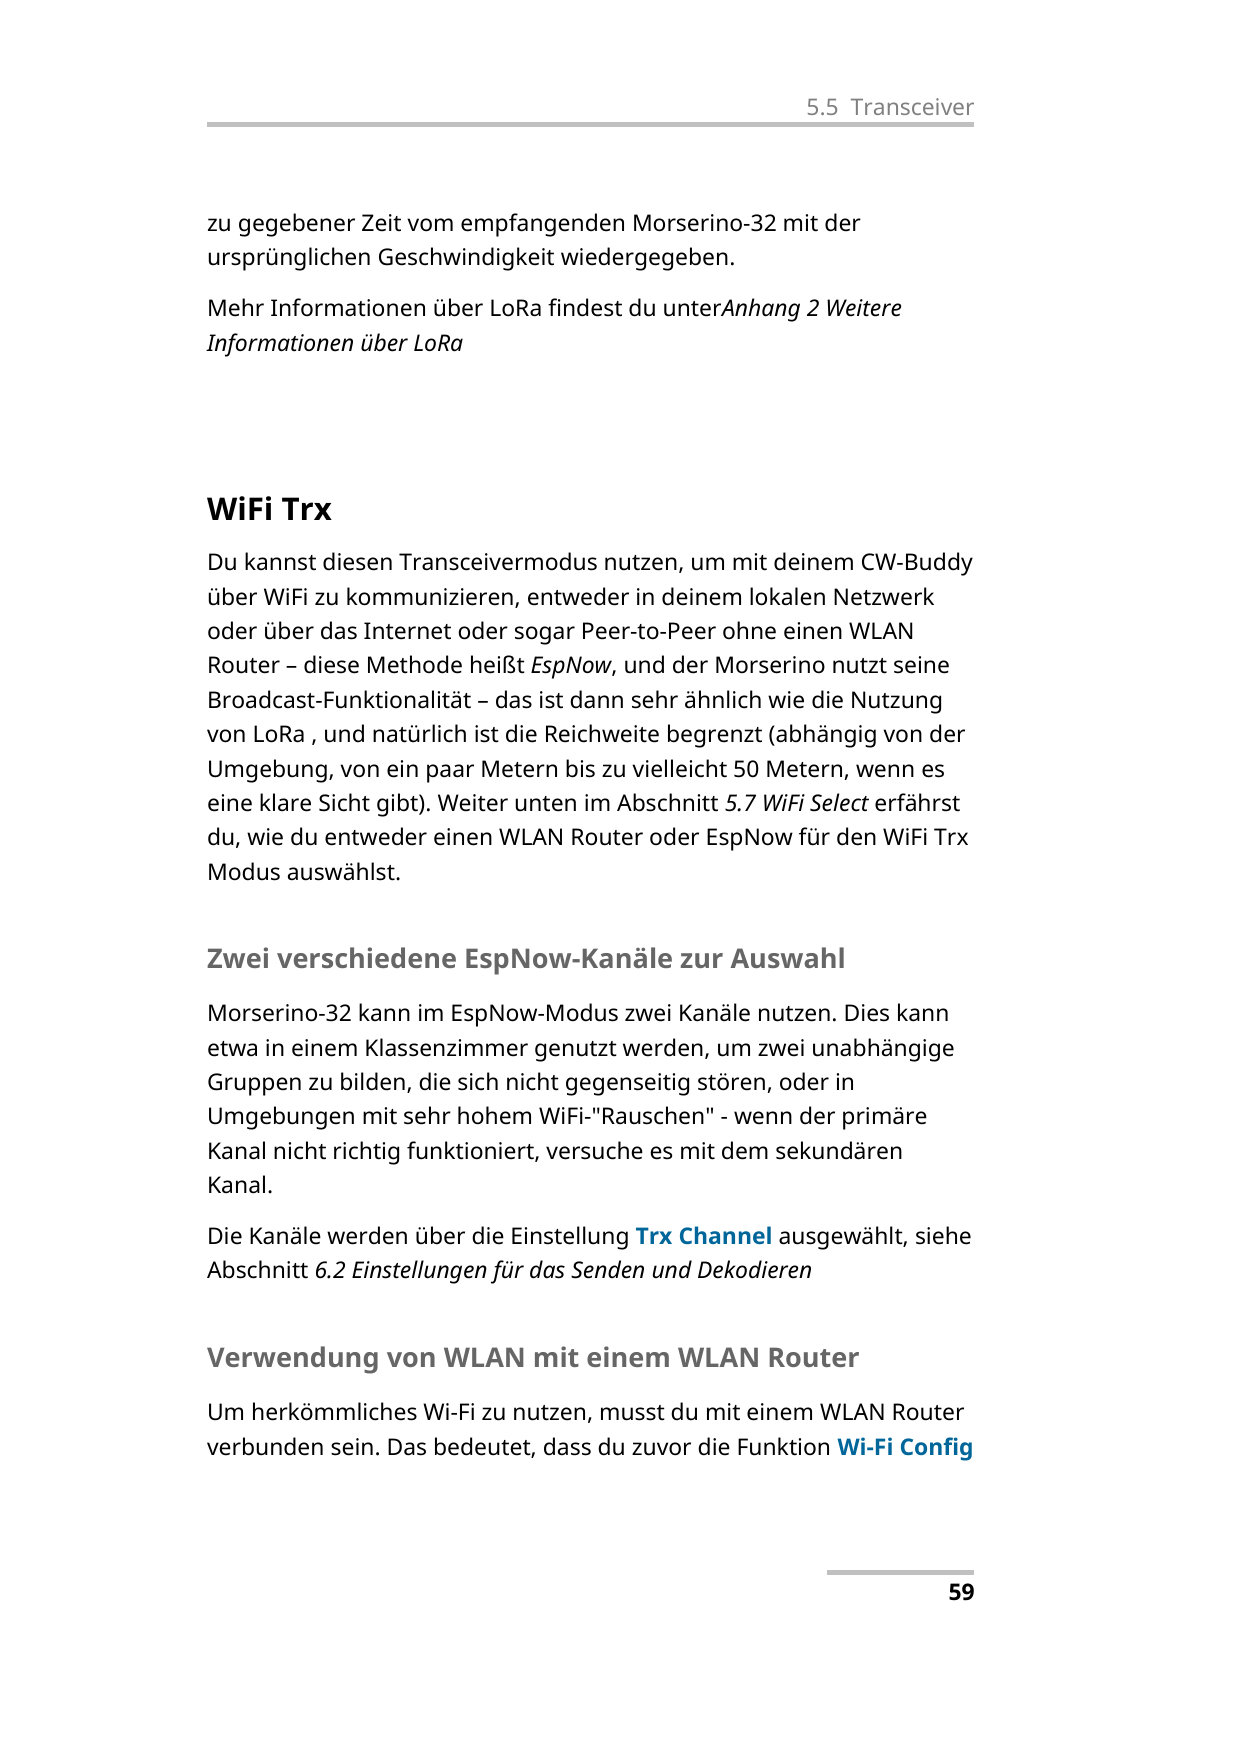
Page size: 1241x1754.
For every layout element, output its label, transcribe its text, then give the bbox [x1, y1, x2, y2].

text Morserino-32 kann im EspNow-Modus zwei Kanäle nutzen. Dies kann etwa in einem Klassenzimmer genutzt werden, um zwei unabhängige Gruppen zu bilden, die sich nicht gegenseitig stören, oder in Umgebungen mit sehr hohem WiFi-"Rauschen" - wenn der primäre Kanal nicht richtig funktioniert, versuche es mit dem sekundären Kanal. [207, 997, 974, 1200]
text Zwei verschiedene EspNow-Kanäle zur Auswahl [207, 940, 974, 977]
text zu gegebener Zeit vom empfangenden Morserino-32 mit der ursprünglichen Geschwindigkeit wiedergegeben. [207, 207, 974, 272]
text Verwendung von WLAN mit einem WLAN Router [207, 1339, 974, 1376]
text Um herkömmliches Wi-Fi zu nutzen, musst du mit einem WLAN Router verbunden sein. Das bedeutet, dass du zuvor die Funktion Wi-Fi Config [207, 1396, 974, 1462]
text Du kannst diesen Transceivermodus nutzen, um mit deinem CW-Buddy über WiFi zu kommunizieren, entweder in deinem lokalen Netzwerk oder über das Internet oder sogar Peer-to-Peer ohne einen WLAN Router – diese Methode heißt EspNow, und der Morserino nutzt seine Broadcast-Funktionalität – das ist dann sehr ähnlich wie die Nutzung von LoRa , und natürlich ist die Reichweite begrenzt (abhängig von der Umgebung, von ein paar Metern bis zu vielleicht 50 Metern, wenn es eine klare Sicht gibt). Weiter unten im Abschnitt 5.7 WiFi Select erfährst du, wie du entweder einen WLAN Router oder EspNow für den WiFi Trx Modus auswählst. [207, 546, 974, 887]
text Die Kanäle werden über die Einstellung Trx Channel ausgewählt, siehe Abschnitt 6.2 Einstellungen für das Senden und Dekodieren [207, 1220, 974, 1286]
subtitle WiFi Trx [207, 485, 974, 529]
text Mehr Informationen über LoRa findest du unterAnhang 2 Weitere Informationen über LoRa [207, 292, 974, 358]
